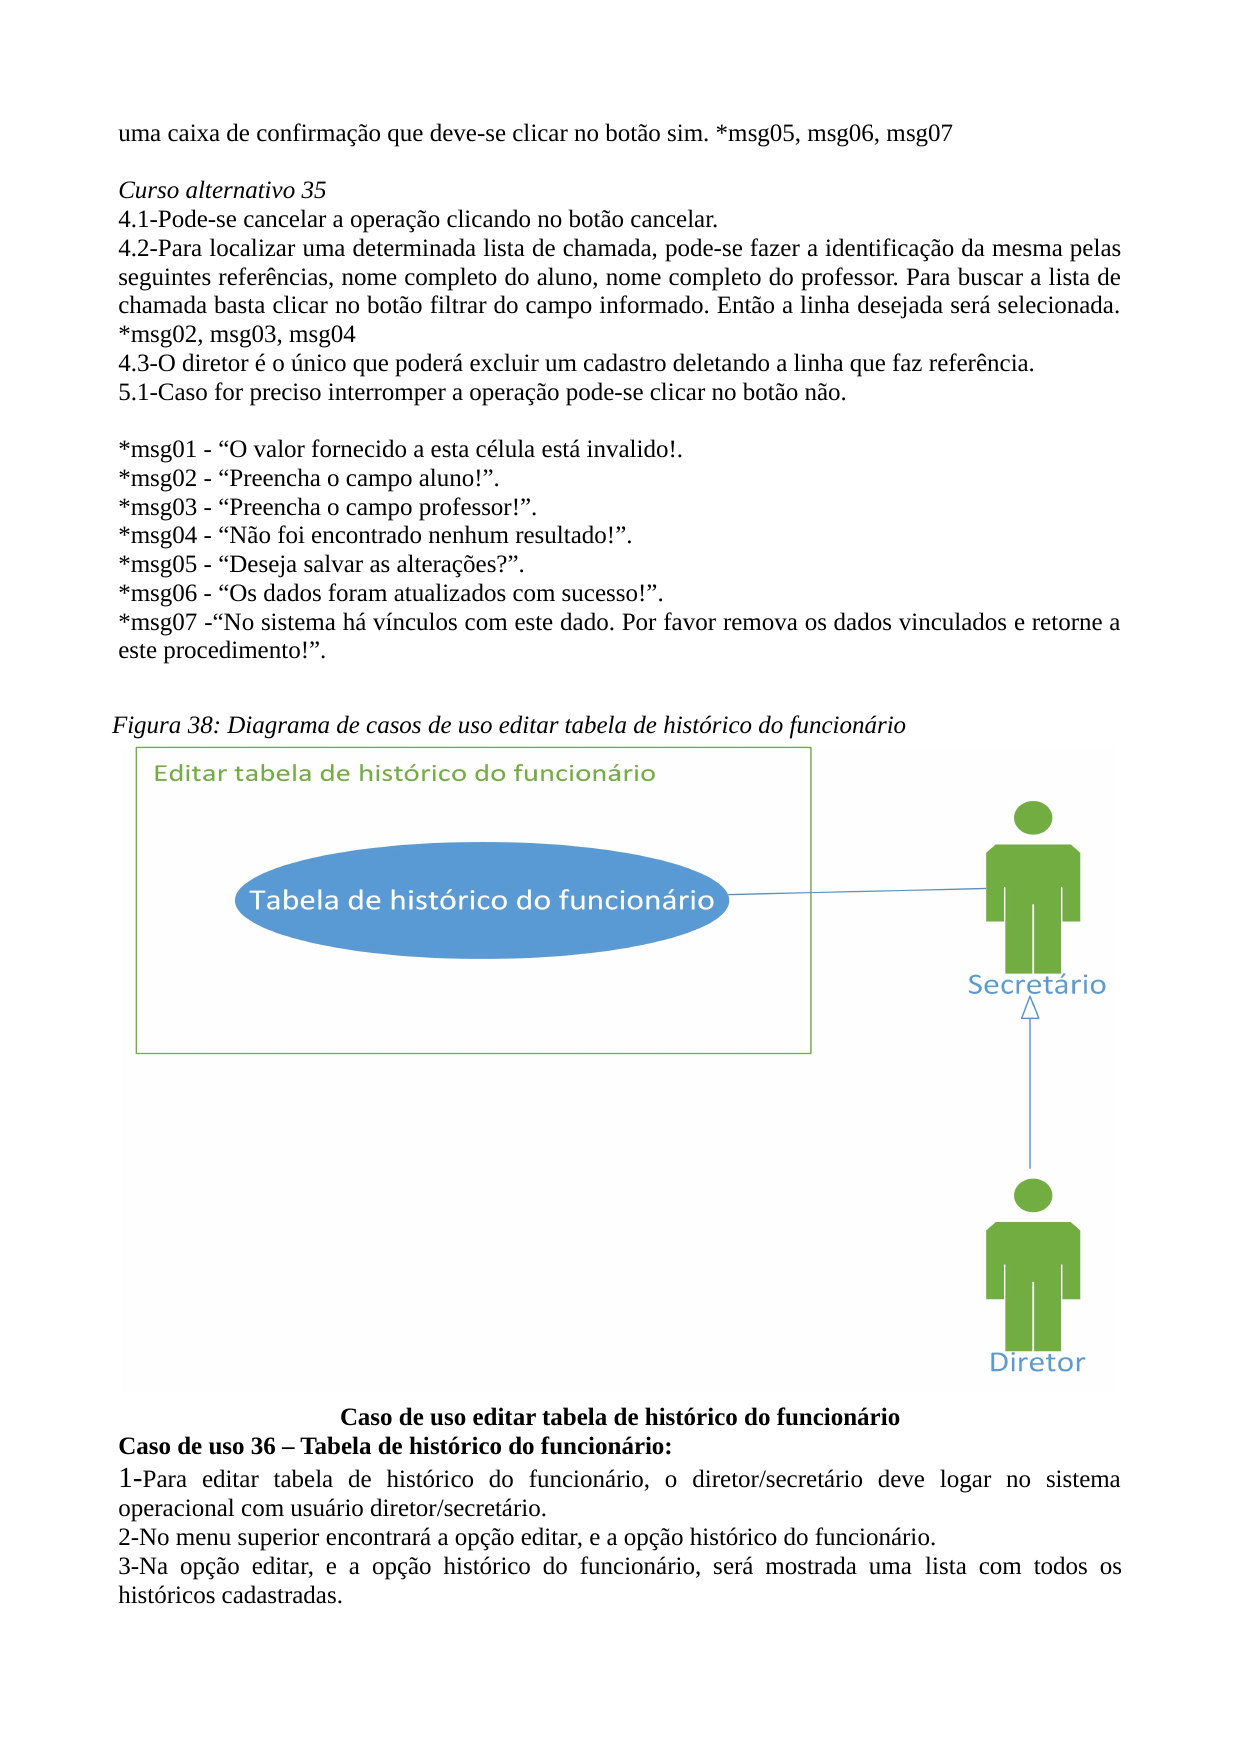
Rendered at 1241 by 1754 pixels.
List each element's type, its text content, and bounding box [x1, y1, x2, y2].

text uma caixa de confirmação que deve-se clicar no botão sim. *msg05, msg06, msg07 [118, 118, 1122, 147]
text Curso alternativo 35 [118, 176, 1122, 204]
text *msg01 - “O valor fornecido a esta célula está invalido!. [118, 434, 1122, 463]
text *msg04 - “Não foi encontrado nenhum resultado!”. [118, 521, 1122, 549]
text *msg03 - “Preencha o campo professor!”. [118, 492, 1122, 521]
text Caso de uso editar tabela de histórico do funcionário [112, 738, 1127, 1431]
text *msg05 - “Deseja salvar as alterações?”. [118, 549, 1122, 578]
text 5.1-Caso for preciso interromper a operação pode-se clicar no botão não. [118, 377, 1122, 406]
text 4.2-Para localizar uma determinada lista de chamada, pode-se fazer a identificação da mesma pelas seguintes referências, nome completo do aluno, nome completo do professor. Para buscar a lista de chamada basta clicar no botão filtrar do campo informado. Então a linha desejada será selecionada. *msg02, msg03, msg04 [118, 233, 1122, 348]
text 2-No menu superior encontrará a opção editar, e a opção histórico do funcionário. [118, 1522, 1122, 1551]
picture [121, 746, 1116, 1394]
text Caso de uso 36 – Tabela de histórico do funcionário: [118, 1431, 1122, 1460]
text [112, 693, 1127, 710]
text 4.3-O diretor é o único que poderá excluir um cadastro deletando a linha que faz referência. [118, 348, 1122, 377]
text *msg02 - “Preencha o campo aluno!”. [118, 463, 1122, 492]
text 1-Para editar tabela de histórico do funcionário, o diretor/secretário deve logar no sistema operacional com usuário diretor/secretário. [118, 1460, 1122, 1522]
text *msg06 - “Os dados foram atualizados com sucesso!”. [118, 578, 1122, 607]
text 3-Na opção editar, e a opção histórico do funcionário, será mostrada uma lista com todos os históricos cadastradas. [118, 1551, 1122, 1608]
text Figura 38: Diagrama de casos de uso editar tabela de histórico do funcionário [112, 710, 1127, 738]
text *msg07 -“No sistema há vínculos com este dado. Por favor remova os dados vinculados e retorne a este procedimento!”. [118, 607, 1122, 664]
text 4.1-Pode-se cancelar a operação clicando no botão cancelar. [118, 204, 1122, 233]
